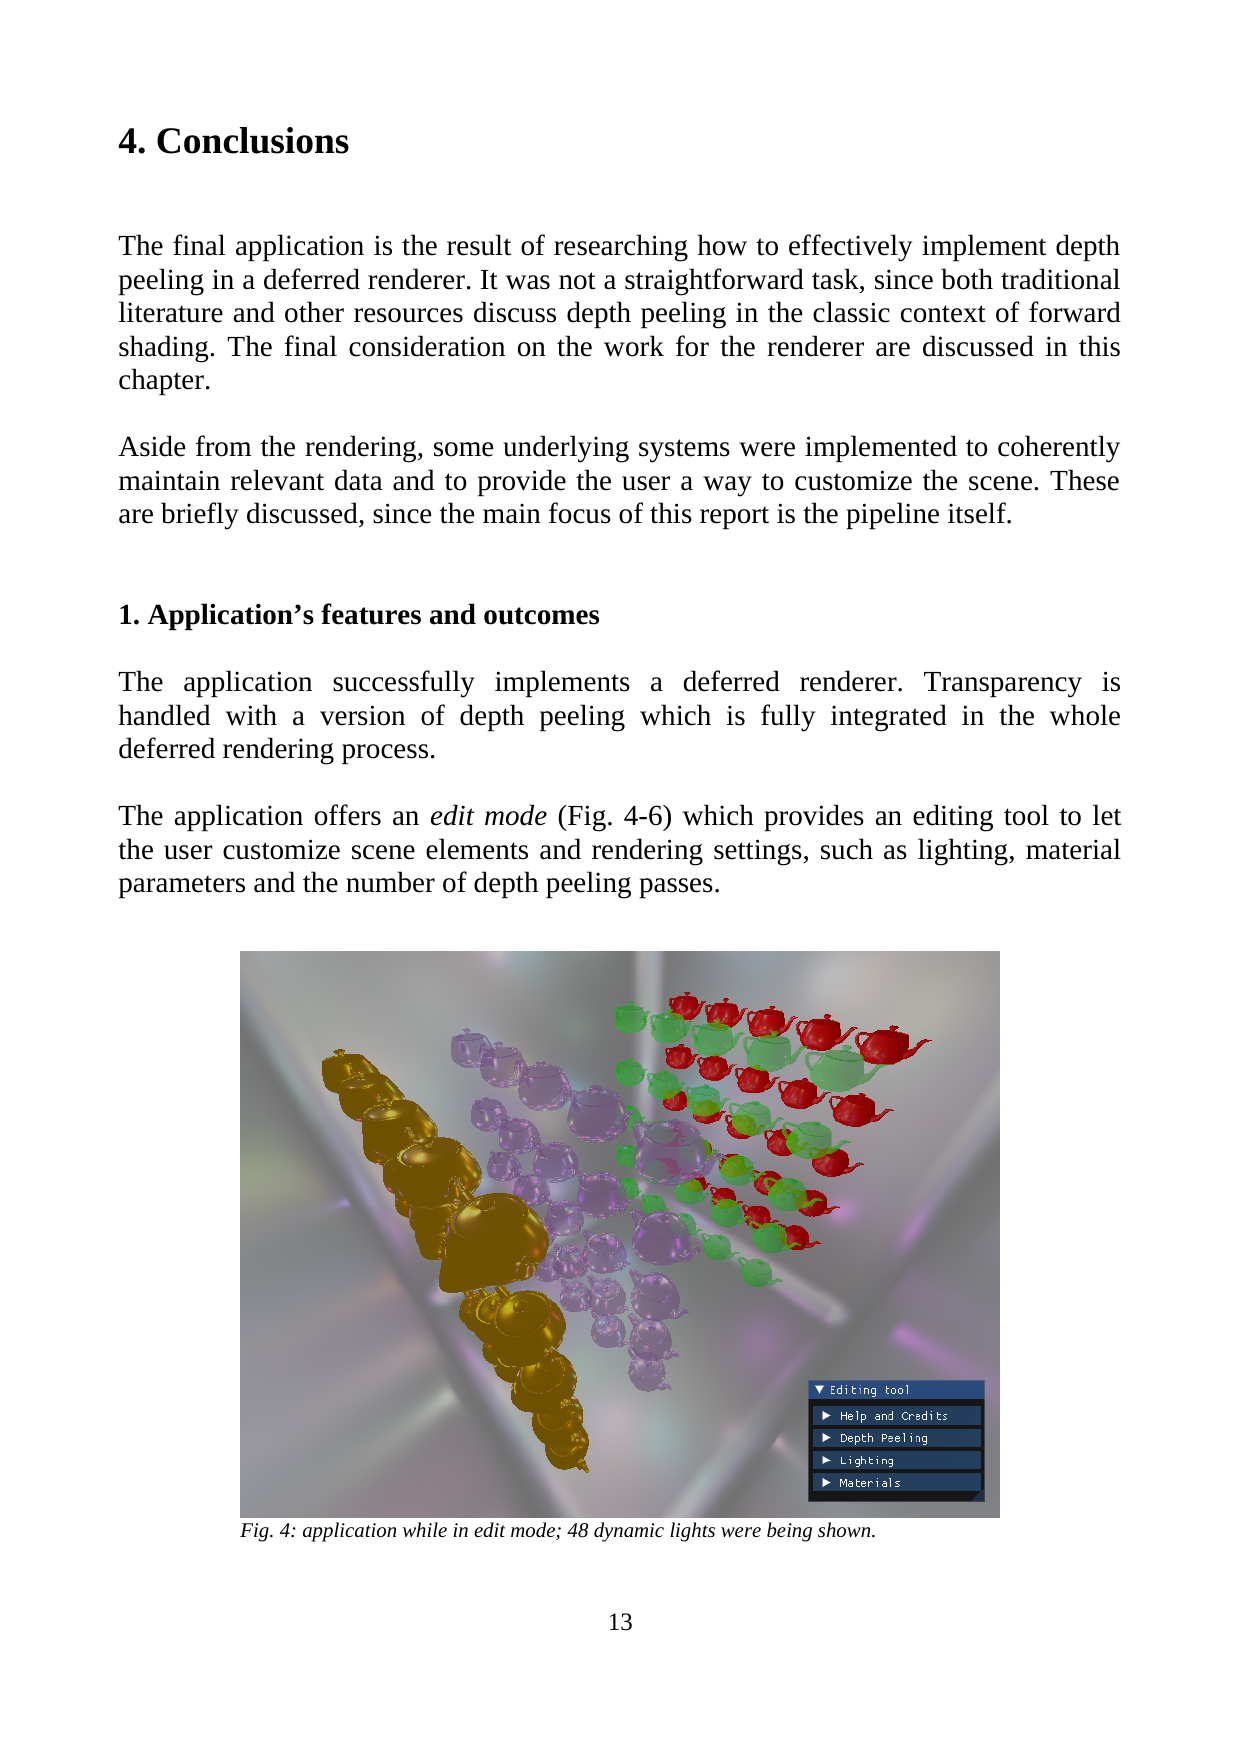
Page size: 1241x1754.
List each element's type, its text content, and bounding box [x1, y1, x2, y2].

text The application successfully implements a deferred renderer. Transparency is handled with a version of depth peeling which is fully integrated in the whole deferred rendering process. [118, 664, 1122, 765]
picture [240, 951, 1000, 1518]
text 4. Conclusions [118, 118, 1122, 161]
text Fig. 4: application while in edit mode; 48 dynamic lights were being shown. [240, 1518, 1000, 1542]
text Aside from the rendering, some underlying systems were implemented to coherently maintain relevant data and to provide the user a way to customize the scene. These are briefly discussed, since the main focus of this report is the pipeline itself. [118, 429, 1122, 530]
text 1. Application’s features and outcomes [118, 597, 1122, 631]
text The application offers an edit mode (Fig. 4-6) which provides an editing tool to let the user customize scene elements and rendering settings, such as lighting, material parameters and the number of depth peeling passes. [118, 798, 1122, 899]
text The final application is the result of researching how to effectively implement depth peeling in a deferred renderer. It was not a straightforward task, since both traditional literature and other resources discuss depth peeling in the classic context of forward shading. The final consideration on the work for the renderer are discussed in this chapter. [118, 228, 1122, 396]
